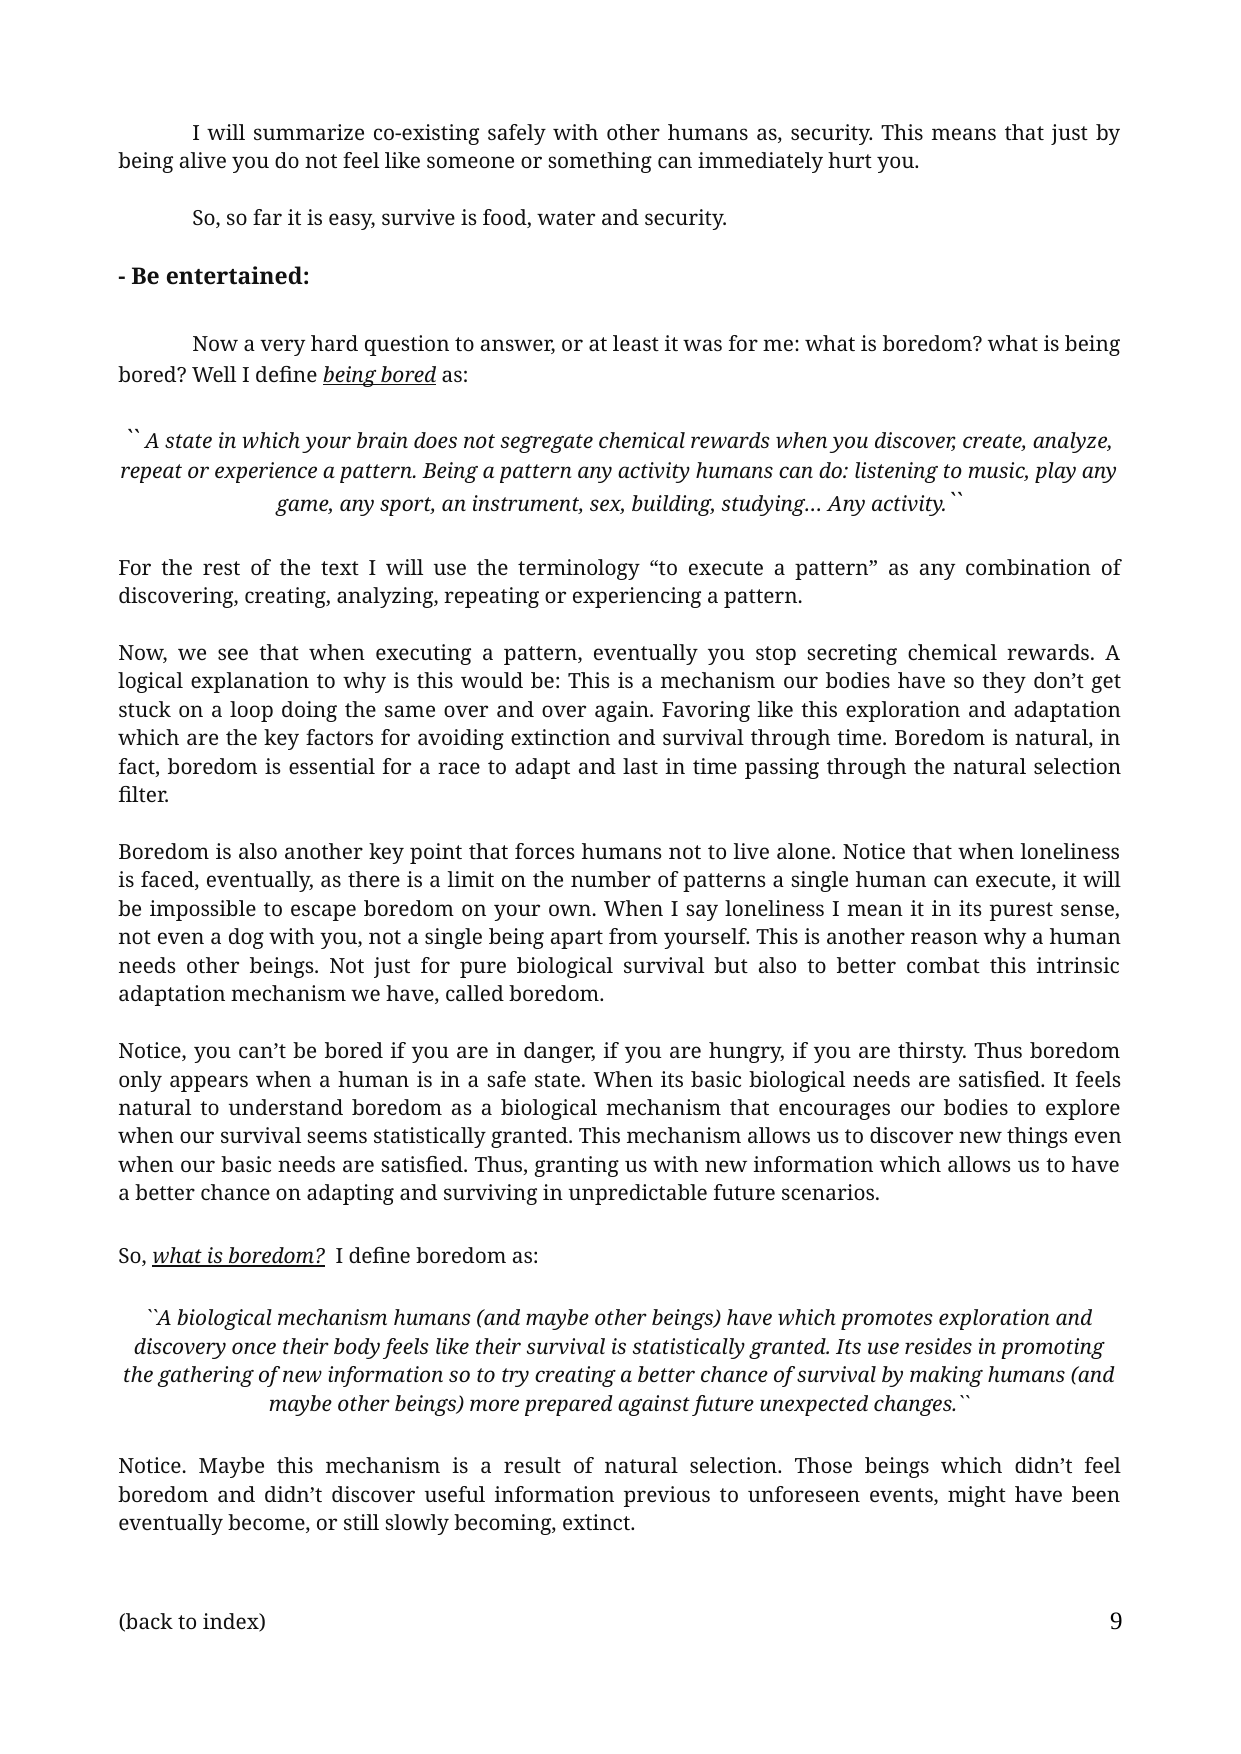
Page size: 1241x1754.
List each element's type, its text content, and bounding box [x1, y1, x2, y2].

text I will summarize co-existing safely with other humans as, security. This means that just by being alive you do not feel like someone or something can immediately hurt you. [118, 118, 1122, 175]
text ``A biological mechanism humans (and maybe other beings) have which promotes exploration and discovery once their body feels like their survival is statistically granted. Its use resides in promoting the gathering of new information so to try creating a better chance of survival by making humans (and maybe other beings) more prepared against future unexpected changes.`` [118, 1303, 1122, 1417]
text Notice, you can’t be bored if you are in danger, if you are hungry, if you are thirsty. Thus boredom only appears when a human is in a safe state. When its basic biological needs are satisfied. It feels natural to understand boredom as a biological mechanism that encourages our bodies to explore when our survival seems statistically granted. This mechanism allows us to discover new things even when our basic needs are satisfied. Thus, granting us with new information which allows us to have a better chance on adapting and surviving in unpredictable future scenarios. [118, 1036, 1122, 1207]
text For the rest of the text I will use the terminology “to execute a pattern” as any combination of discovering, creating, analyzing, repeating or experiencing a pattern. [118, 553, 1122, 610]
text Now, we see that when executing a pattern, eventually you stop secreting chemical rewards. A logical explanation to why is this would be: This is a mechanism our bodies have so they don’t get stuck on a loop doing the same over and over again. Favoring like this exploration and adaptation which are the key factors for avoiding extinction and survival through time. Boredom is natural, in fact, boredom is essential for a race to adapt and last in time passing through the natural selection filter. [118, 638, 1122, 809]
text So, so far it is easy, survive is food, water and security. [118, 203, 1122, 232]
text Boredom is also another key point that forces humans not to live alone. Notice that when loneliness is faced, eventually, as there is a limit on the number of patterns a single human can execute, it will be impossible to escape boredom on your own. When I say loneliness I mean it in its purest sense, not even a dog with you, not a single being apart from yourself. This is another reason why a human needs other beings. Not just for pure biological survival but also to better combat this intrinsic adaptation mechanism we have, called boredom. [118, 837, 1122, 1008]
text Notice. Maybe this mechanism is a result of natural selection. Those beings which didn’t feel boredom and didn’t discover useful information previous to unforeseen events, might have been eventually become, or still slowly becoming, extinct. [118, 1451, 1122, 1537]
text - Be entertained: [118, 260, 1122, 292]
text So, what is boredom? I define boredom as: [118, 1241, 1122, 1269]
text Now a very hard question to answer, or at least it was for me: what is boredom? what is being bored? Well I define being bored as: [118, 320, 1122, 388]
text `` A state in which your brain does not segregate chemical rewards when you discover, create, analyze, repeat or experience a pattern. Being a pattern any activity humans can do: listening to music, play any game, any sport, an instrument, sex, building, studying… Any activity.`` [118, 422, 1122, 519]
